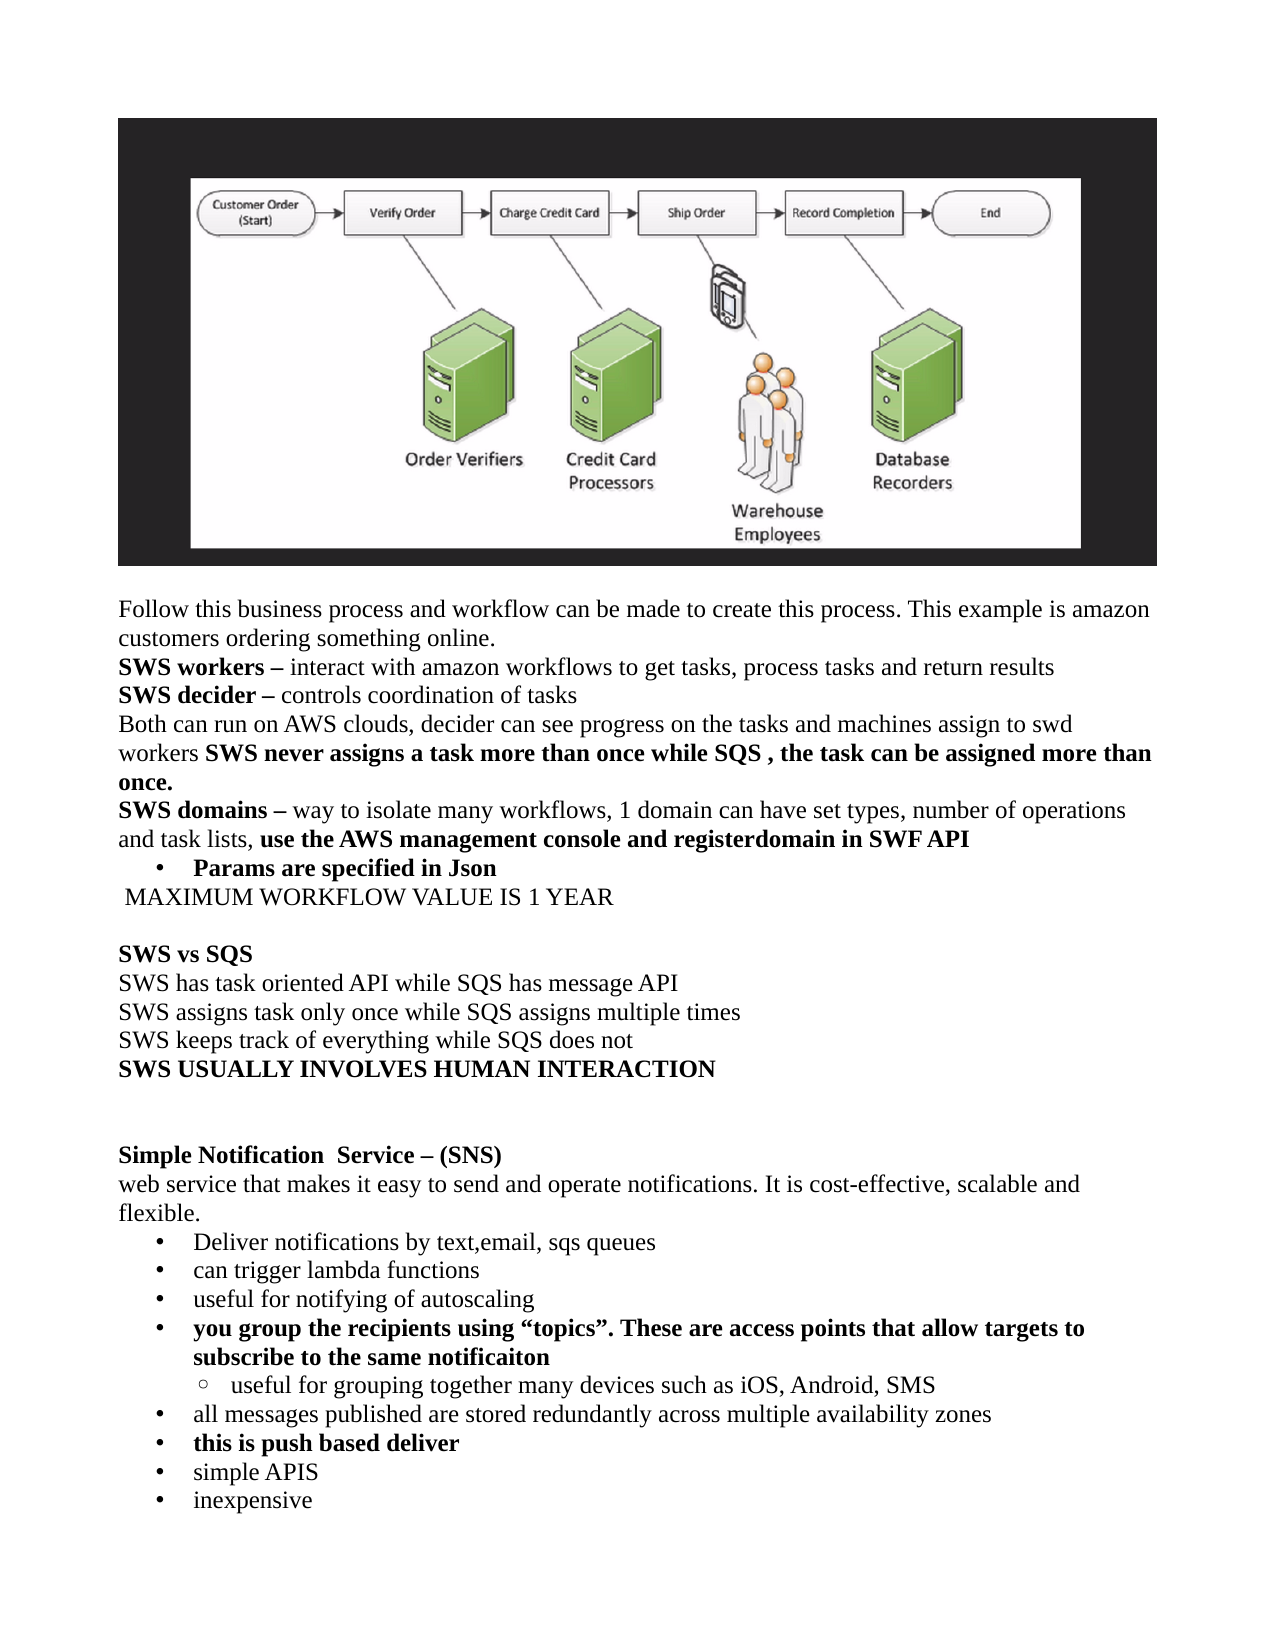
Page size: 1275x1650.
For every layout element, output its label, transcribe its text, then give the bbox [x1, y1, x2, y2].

text web service that makes it easy to send and operate notifications. It is cost-effective, scalable and flexible. [118, 1169, 1157, 1227]
text SWS workers – interact with amazon workflows to get tasks, process tasks and return results [118, 652, 1157, 680]
text SWS domains – way to isolate many workflows, 1 domain can have set types, number of operations and task lists, use the AWS management console and registerdomain in SWF API [118, 795, 1157, 853]
text Follow this business process and workflow can be made to create this process. This example is amazon customers ordering something online. [118, 594, 1157, 652]
text SWS vs SQS [118, 939, 1157, 968]
list can trigger lambda functions [156, 1255, 1157, 1284]
list you group the recipients using “topics”. These are access points that allow targets to subscribe to the same notificaiton [156, 1313, 1157, 1370]
text SWS assigns task only once while SQS assigns multiple times [118, 997, 1157, 1025]
list Deliver notifications by text,email, sqs queues [156, 1227, 1157, 1255]
list useful for grouping together many devices such as iOS, Android, SMS [193, 1370, 1157, 1399]
list this is push based deliver [156, 1428, 1157, 1457]
text SWS has task oriented API while SQS has message API [118, 968, 1157, 997]
text SWS USUALLY INVOLVES HUMAN INTERACTION [118, 1054, 1157, 1083]
text SWS decider – controls coordination of tasks [118, 680, 1157, 709]
text MAXIMUM WORKFLOW VALUE IS 1 YEAR [118, 882, 1157, 910]
text SWS keeps track of everything while SQS does not [118, 1025, 1157, 1054]
list all messages published are stored redundantly across multiple availability zones [156, 1399, 1157, 1428]
list inexpensive [156, 1485, 1157, 1514]
text Both can run on AWS clouds, decider can see progress on the tasks and machines assign to swd workers SWS never assigns a task more than once while SQS , the task can be assigned more than once. [118, 709, 1157, 795]
picture [118, 118, 1157, 566]
list simple APIS [156, 1457, 1157, 1485]
list Params are specified in Json [156, 853, 1157, 882]
text Simple Notification Service – (SNS) [118, 1140, 1157, 1169]
list useful for notifying of autoscaling [156, 1284, 1157, 1313]
